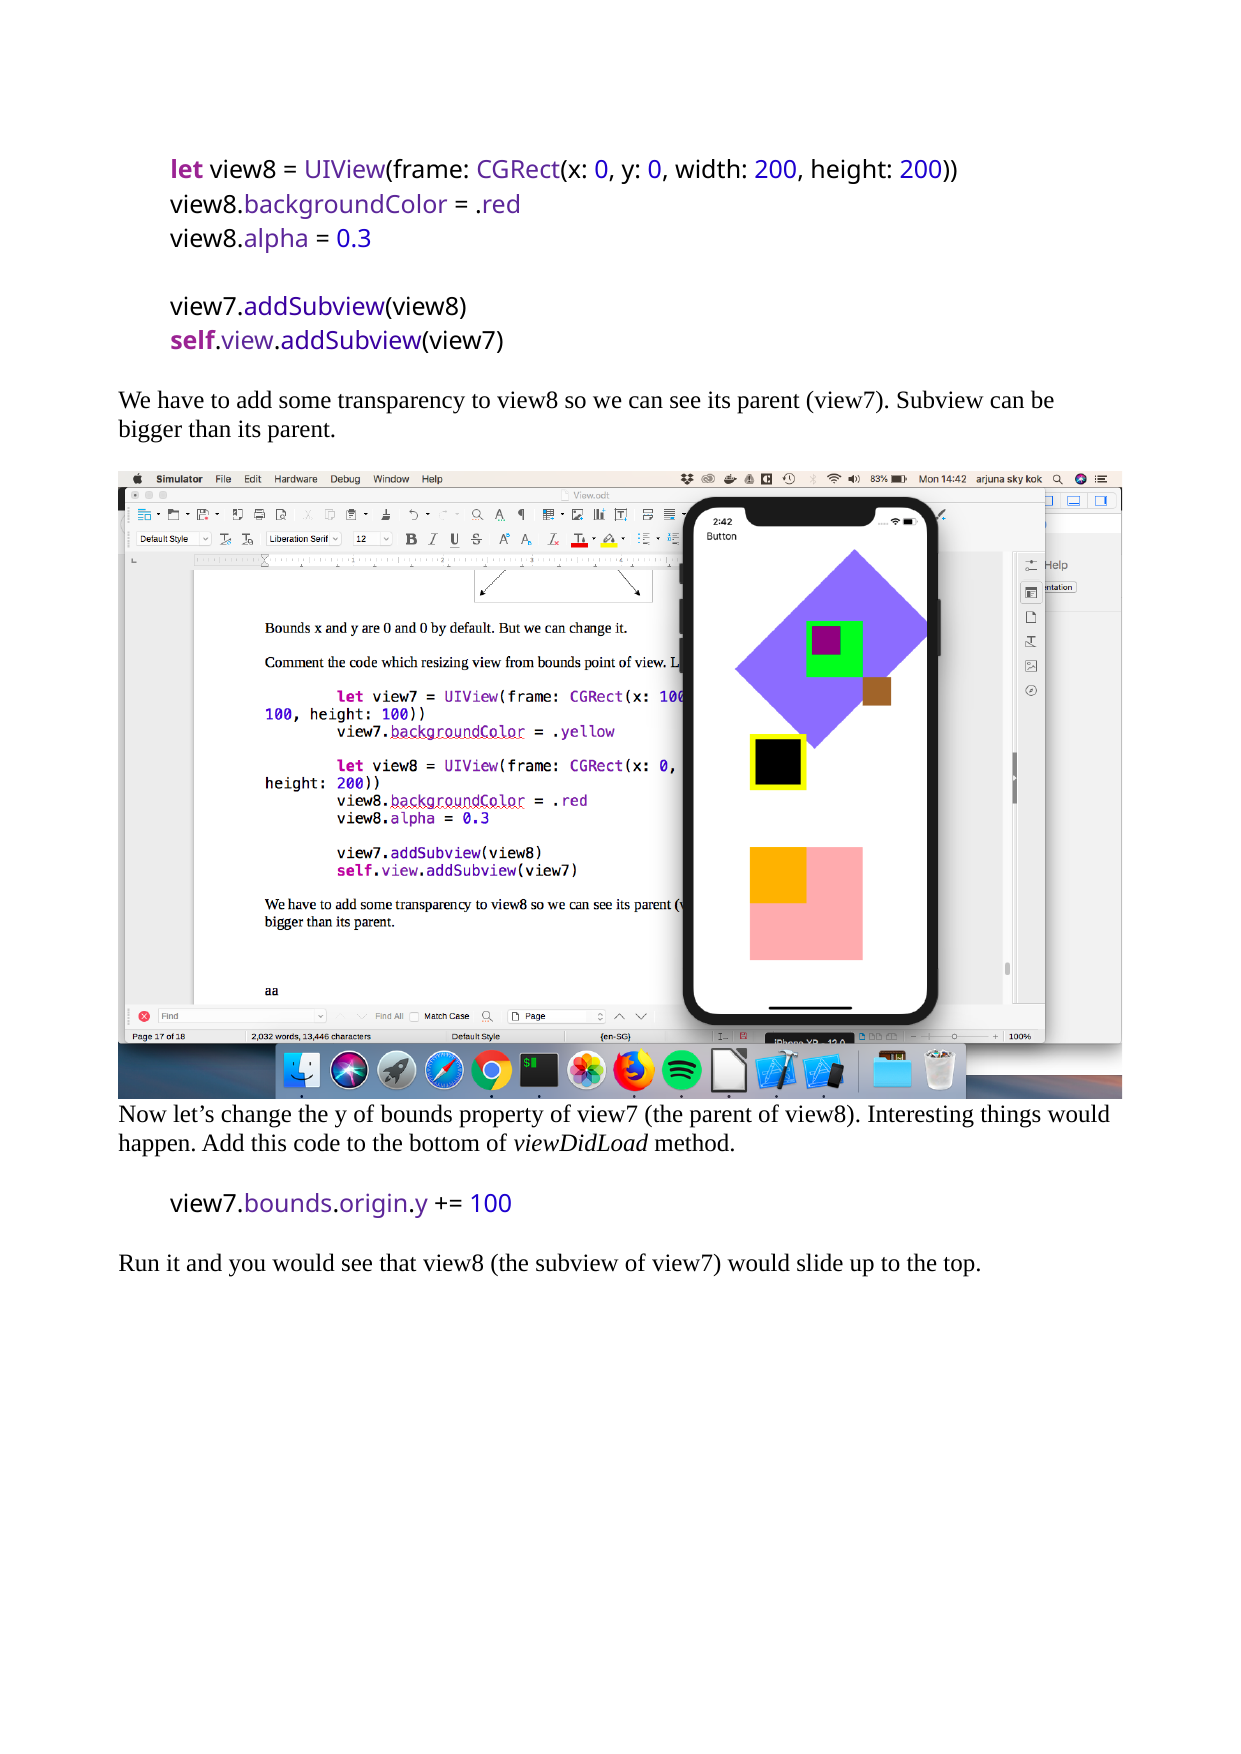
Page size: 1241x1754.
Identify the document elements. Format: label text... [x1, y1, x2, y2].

text view8.backgroundColor = .red [118, 186, 1122, 220]
text self.view.addSubview(view7) [118, 322, 1122, 357]
picture [118, 471, 1123, 1099]
text We have to add some transparency to view8 so we can see its parent (view7). Subview can be bigger than its parent. [118, 385, 1122, 443]
text Run it and you would see that view8 (the subview of view7) would slide up to the top. [118, 1248, 1122, 1277]
text view7.addSubview(view8) [118, 288, 1122, 322]
text view8.alpha = 0.3 [118, 220, 1122, 254]
text Now let’s change the y of bounds property of view7 (the parent of view8). Interesting things would happen. Add this code to the bottom of viewDidLoad method. [118, 1099, 1122, 1156]
text view7.bounds.origin.y += 100 [118, 1185, 1122, 1219]
text let view8 = UIView(frame: CGRect(x: 0, y: 0, width: 200, height: 200)) [118, 152, 1122, 186]
